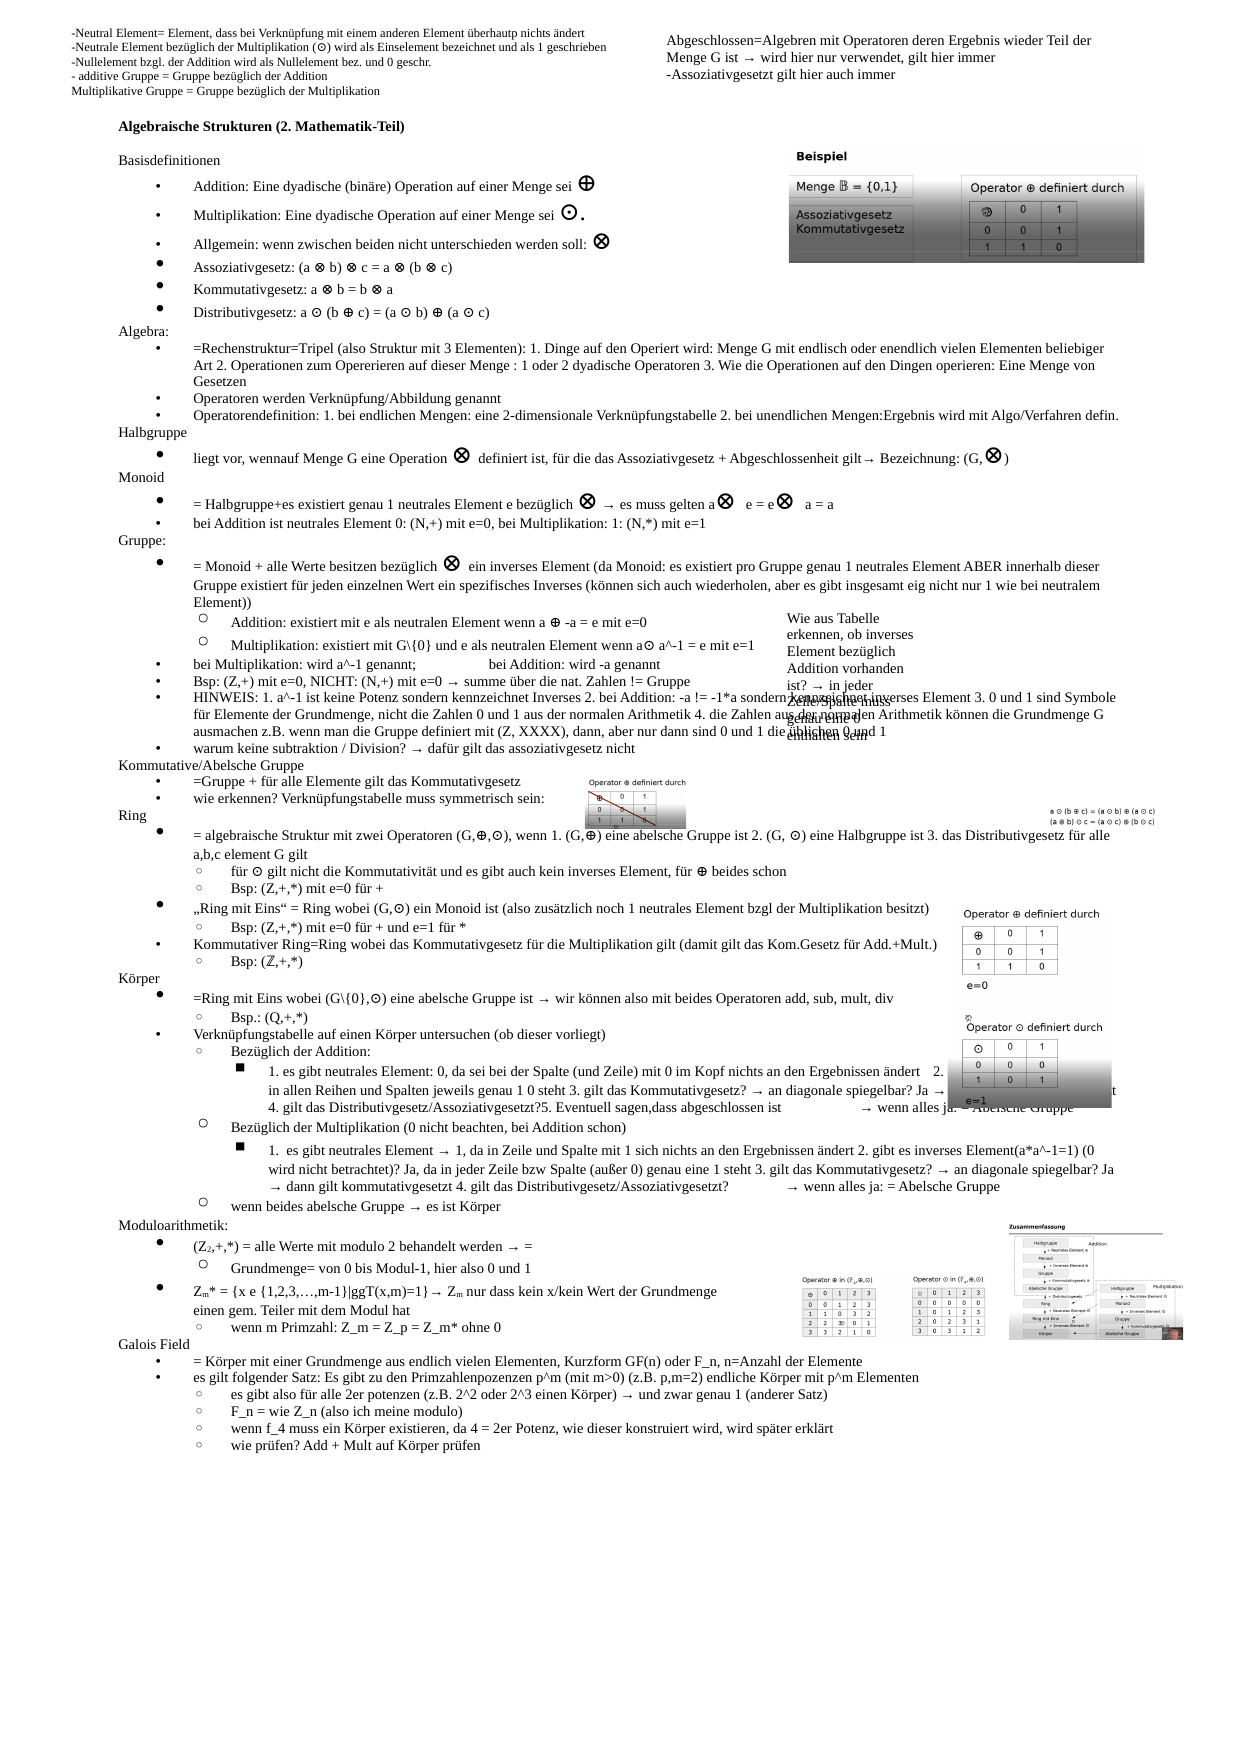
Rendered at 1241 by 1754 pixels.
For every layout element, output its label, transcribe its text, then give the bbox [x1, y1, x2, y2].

text Ring [118, 807, 584, 823]
list bei Addition ist neutrales Element 0: (N,+) mit e=0, bei Multiplikation: 1: (N,*) mit e=1 [156, 514, 1122, 531]
list 1. es gibt neutrales Element: 0, da sei bei der Spalte (und Zeile) mit 0 im Kopf nichts an den Ergebnissen ändert 2. es gibt inverses Element, da in allen Reihen und Spalten jeweils genau 1 0 steht 3. gilt das Kommutativgesetz? → an diagonale spiegelbar? Ja → dann gilt kommutativgesetzt 4. gilt das Distributivgesetz/Assoziativgesetzt?5. Eventuell sagen,dass abgeschlossen ist → wenn alles ja: = Abelsche Gruppe [231, 1059, 1122, 1116]
list = Halbgruppe+es existiert genau 1 neutrales Element e bezüglich ⊗ → es muss gelten a⊗ e = e⊗ a = a [156, 486, 1122, 514]
list Multiplikation: Eine dyadische Operation auf einer Menge sei ⊙. [156, 197, 788, 226]
text Algebra: [118, 323, 1122, 339]
list = Körper mit einer Grundmenge aus endlich vielen Elementen, Kurzform GF(n) oder F_n, n=Anzahl der Elemente [156, 1352, 1122, 1369]
list Assoziativgesetz: (a ⊗ b) ⊗ c = a ⊗ (b ⊗ c) [156, 255, 1122, 277]
text Körper [118, 969, 947, 986]
list Zm* = {x e {1,2,3,…,m-1}|ggT(x,m)=1}→ Zm nur dass kein x/kein Wert der Grundmenge einen gem. Teiler mit dem Modul hat [156, 1279, 801, 1319]
list Addition: existiert mit e als neutralen Element wenn a ⊕ -a = e mit e=0 [193, 610, 1122, 633]
picture [947, 908, 1112, 1108]
list liegt vor, wennauf Menge G eine Operation ⊗ definiert ist, für die das Assoziativgesetz + Abgeschlossenheit gilt→ Bezeichnung: (G,⊗) [156, 440, 1122, 469]
text Galois Field [118, 1336, 1122, 1352]
list Operatoren werden Verknüpfung/Abbildung genannt [156, 390, 1122, 407]
list = algebraische Struktur mit zwei Operatoren (G,⊕,⊙), wenn 1. (G,⊕) eine abelsche Gruppe ist 2. (G, ⊙) eine Halbgruppe ist 3. das Distributivgesetz für alle a,b,c element G gilt [156, 823, 1122, 863]
list bei Multiplikation: wird a^-1 genannt; bei Addition: wird -a genannt [156, 656, 1122, 672]
list es gilt folgender Satz: Es gibt zu den Primzahlenpozenzen p^m (mit m>0) (z.B. p,m=2) endliche Körper mit p^m Elementen [156, 1369, 1122, 1386]
list Grundmenge= von 0 bis Modul-1, hier also 0 und 1 [193, 1257, 1009, 1279]
list es gibt also für alle 2er potenzen (z.B. 2^2 oder 2^3 einen Körper) → und zwar genau 1 (anderer Satz) [193, 1386, 1122, 1403]
list Bsp: (ℤ,+,*) [193, 953, 947, 969]
list F_n = wie Z_n (also ich meine modulo) [193, 1403, 1122, 1419]
list wenn m Primzahl: Z_m = Z_p = Z_m* ohne 0 [193, 1319, 801, 1336]
text Halbgruppe [118, 423, 1122, 440]
text Basisdefinitionen [118, 152, 788, 168]
picture [1009, 1222, 1184, 1340]
list (Z2,+,*) = alle Werte mit modulo 2 behandelt werden → = [156, 1234, 1009, 1257]
text Monoid [118, 469, 1122, 486]
list Kommutativer Ring=Ring wobei das Kommutativgesetz für die Multiplikation gilt (damit gilt das Kom.Gesetz für Add.+Mult.) [156, 936, 947, 953]
list Addition: Eine dyadische (binäre) Operation auf einer Menge sei ⊕ [156, 168, 788, 197]
list Verknüpfungstabelle auf einen Körper untersuchen (ob dieser vorliegt) [156, 1026, 947, 1042]
text Moduloarithmetik: [118, 1217, 1122, 1234]
text Kommutative/Abelsche Gruppe [118, 756, 1122, 773]
picture [801, 1273, 989, 1339]
list Bsp.: (Q,+,*) [193, 1009, 947, 1026]
list wie prüfen? Add + Mult auf Körper prüfen [193, 1436, 1122, 1453]
text Gruppe: [118, 531, 1122, 548]
list Operatorendefinition: 1. bei endlichen Mengen: eine 2-dimensionale Verknüpfungstabelle 2. bei unendlichen Mengen:Ergebnis wird mit Algo/Verfahren defin. [156, 407, 1122, 423]
list „Ring mit Eins“ = Ring wobei (G,⊙) ein Monoid ist (also zusätzlich noch 1 neutrales Element bzgl der Multiplikation besitzt) [156, 896, 1122, 919]
text [1112, 969, 1122, 986]
list Kommutativgesetz: a ⊗ b = b ⊗ a [156, 277, 1122, 300]
list Bsp: (Z,+,*) mit e=0 für + und e=1 für * [193, 919, 947, 936]
text [687, 807, 1122, 823]
text Algebraische Strukturen (2. Mathematik-Teil) [118, 118, 1122, 135]
list Allgemein: wenn zwischen beiden nicht unterschieden werden soll: ⊗ [156, 226, 788, 255]
list Bsp: (Z,+) mit e=0, NICHT: (N,+) mit e=0 → summe über die nat. Zahlen != Gruppe [156, 672, 1122, 689]
list für ⊙ gilt nicht die Kommutativität und es gibt auch kein inverses Element, für ⊕ beides schon [193, 863, 1122, 880]
list HINWEIS: 1. a^-1 ist keine Potenz sondern kennzeichnet Inverses 2. bei Addition: -a != -1*a sondern kennzeichnet inverses Element 3. 0 und 1 sind Symbole für Elemente der Grundmenge, nicht die Zahlen 0 und 1 aus der normalen Arithmetik 4. die Zahlen aus der normalen Arithmetik können die Grundmenge G ausmachen z.B. wenn man die Gruppe definiert mit (Z, XXXX), dann, aber nur dann sind 0 und 1 die üblichen 0 und 1 [156, 689, 1122, 739]
list Distributivgesetz: a ⊙ (b ⊕ c) = (a ⊙ b) ⊕ (a ⊙ c) [156, 300, 1122, 323]
list Multiplikation: existiert mit G\{0} und e als neutralen Element wenn a⊙ a^-1 = e mit e=1 [193, 633, 1122, 656]
list wenn f_4 muss ein Körper existieren, da 4 = 2er Potenz, wie dieser konstruiert wird, wird später erklärt [193, 1419, 1122, 1436]
list [687, 790, 1122, 807]
picture [788, 147, 1145, 263]
picture [1049, 808, 1157, 826]
list 1. es gibt neutrales Element → 1, da in Zeile und Spalte mit 1 sich nichts an den Ergebnissen ändert 2. gibt es inverses Element(a*a^-1=1) (0 wird nicht betrachtet)? Ja, da in jeder Zeile bzw Spalte (außer 0) genau eine 1 steht 3. gilt das Kommutativgesetz? → an diagonale spiegelbar? Ja → dann gilt kommutativgesetzt 4. gilt das Distributivgesetz/Assoziativgesetzt? → wenn alles ja: = Abelsche Gruppe [231, 1138, 1122, 1194]
list wie erkennen? Verknüpfungstabelle muss symmetrisch sein: [156, 790, 584, 807]
list Bsp: (Z,+,*) mit e=0 für + [193, 880, 1122, 896]
list wenn beides abelsche Gruppe → es ist Körper [193, 1194, 1122, 1217]
picture [584, 777, 687, 829]
list =Rechenstruktur=Tripel (also Struktur mit 3 Elementen): 1. Dinge auf den Operiert wird: Menge G mit endlisch oder enendlich vielen Elementen beliebiger Art 2. Operationen zum Opererieren auf dieser Menge : 1 oder 2 dyadische Operatoren 3. Wie die Operationen auf den Dingen operieren: Eine Menge von Gesetzen [156, 339, 1122, 390]
list Bezüglich der Addition: [193, 1042, 947, 1059]
list =Gruppe + für alle Elemente gilt das Kommutativgesetz [156, 773, 1122, 790]
list = Monoid + alle Werte besitzen bezüglich ⊗ ein inverses Element (da Monoid: es existiert pro Gruppe genau 1 neutrales Element ABER innerhalb dieser Gruppe existiert für jeden einzelnen Wert ein spezifisches Inverses (können sich auch wiederholen, aber es gibt insgesamt eig nicht nur 1 wie bei neutralem Element)) [156, 548, 1122, 610]
list Bezüglich der Multiplikation (0 nicht beachten, bei Addition schon) [193, 1116, 1122, 1138]
list warum keine subtraktion / Division? → dafür gilt das assoziativgesetz nicht [156, 739, 1122, 756]
list =Ring mit Eins wobei (G\{0},⊙) eine abelsche Gruppe ist → wir können also mit beides Operatoren add, sub, mult, div [156, 986, 947, 1009]
